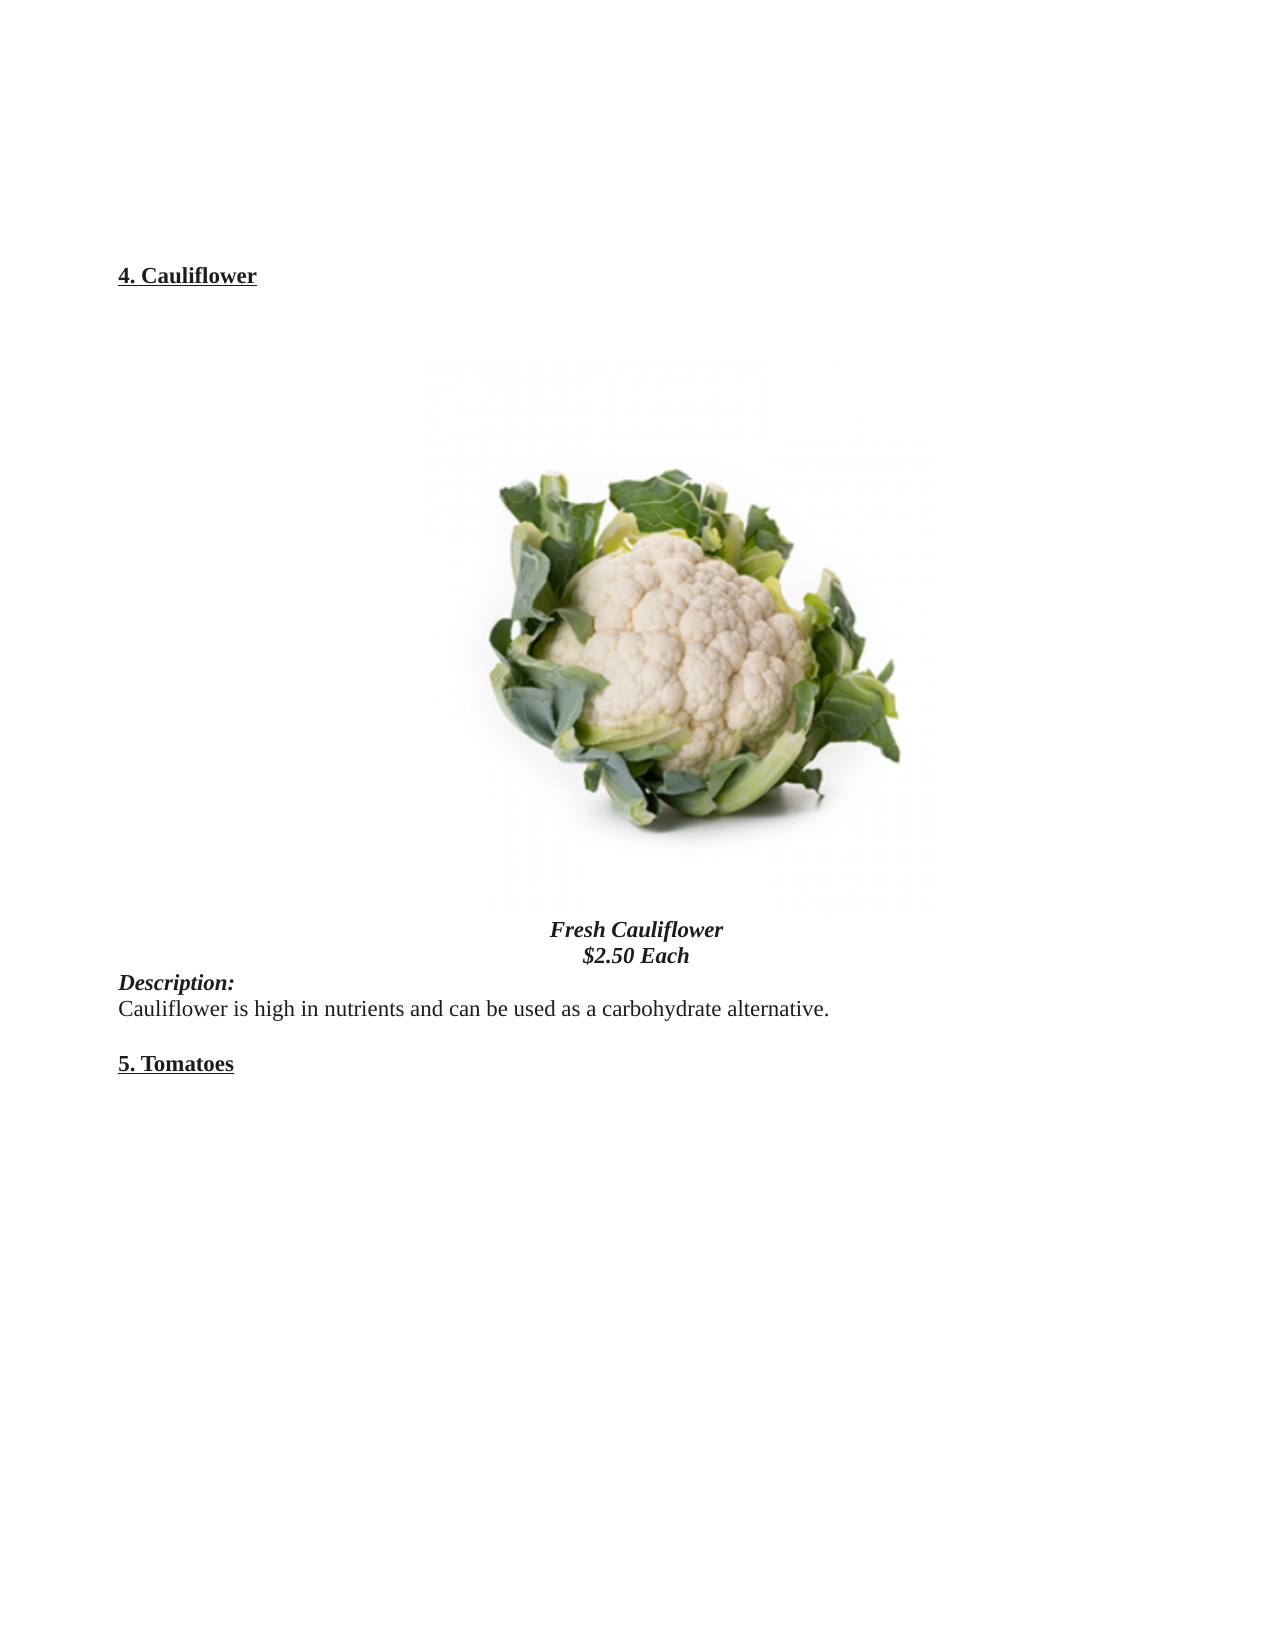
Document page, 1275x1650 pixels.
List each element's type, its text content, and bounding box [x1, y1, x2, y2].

text Fresh Cauliflower [118, 346, 1157, 942]
text Description: [118, 969, 1157, 995]
text $2.50 Each [118, 942, 1157, 969]
text 4. Cauliflower [118, 262, 1157, 288]
text 5. Tomatoes [118, 1050, 1157, 1077]
picture [423, 356, 943, 917]
text Cauliflower is high in nutrients and can be used as a carbohydrate alternative. [118, 995, 1157, 1022]
